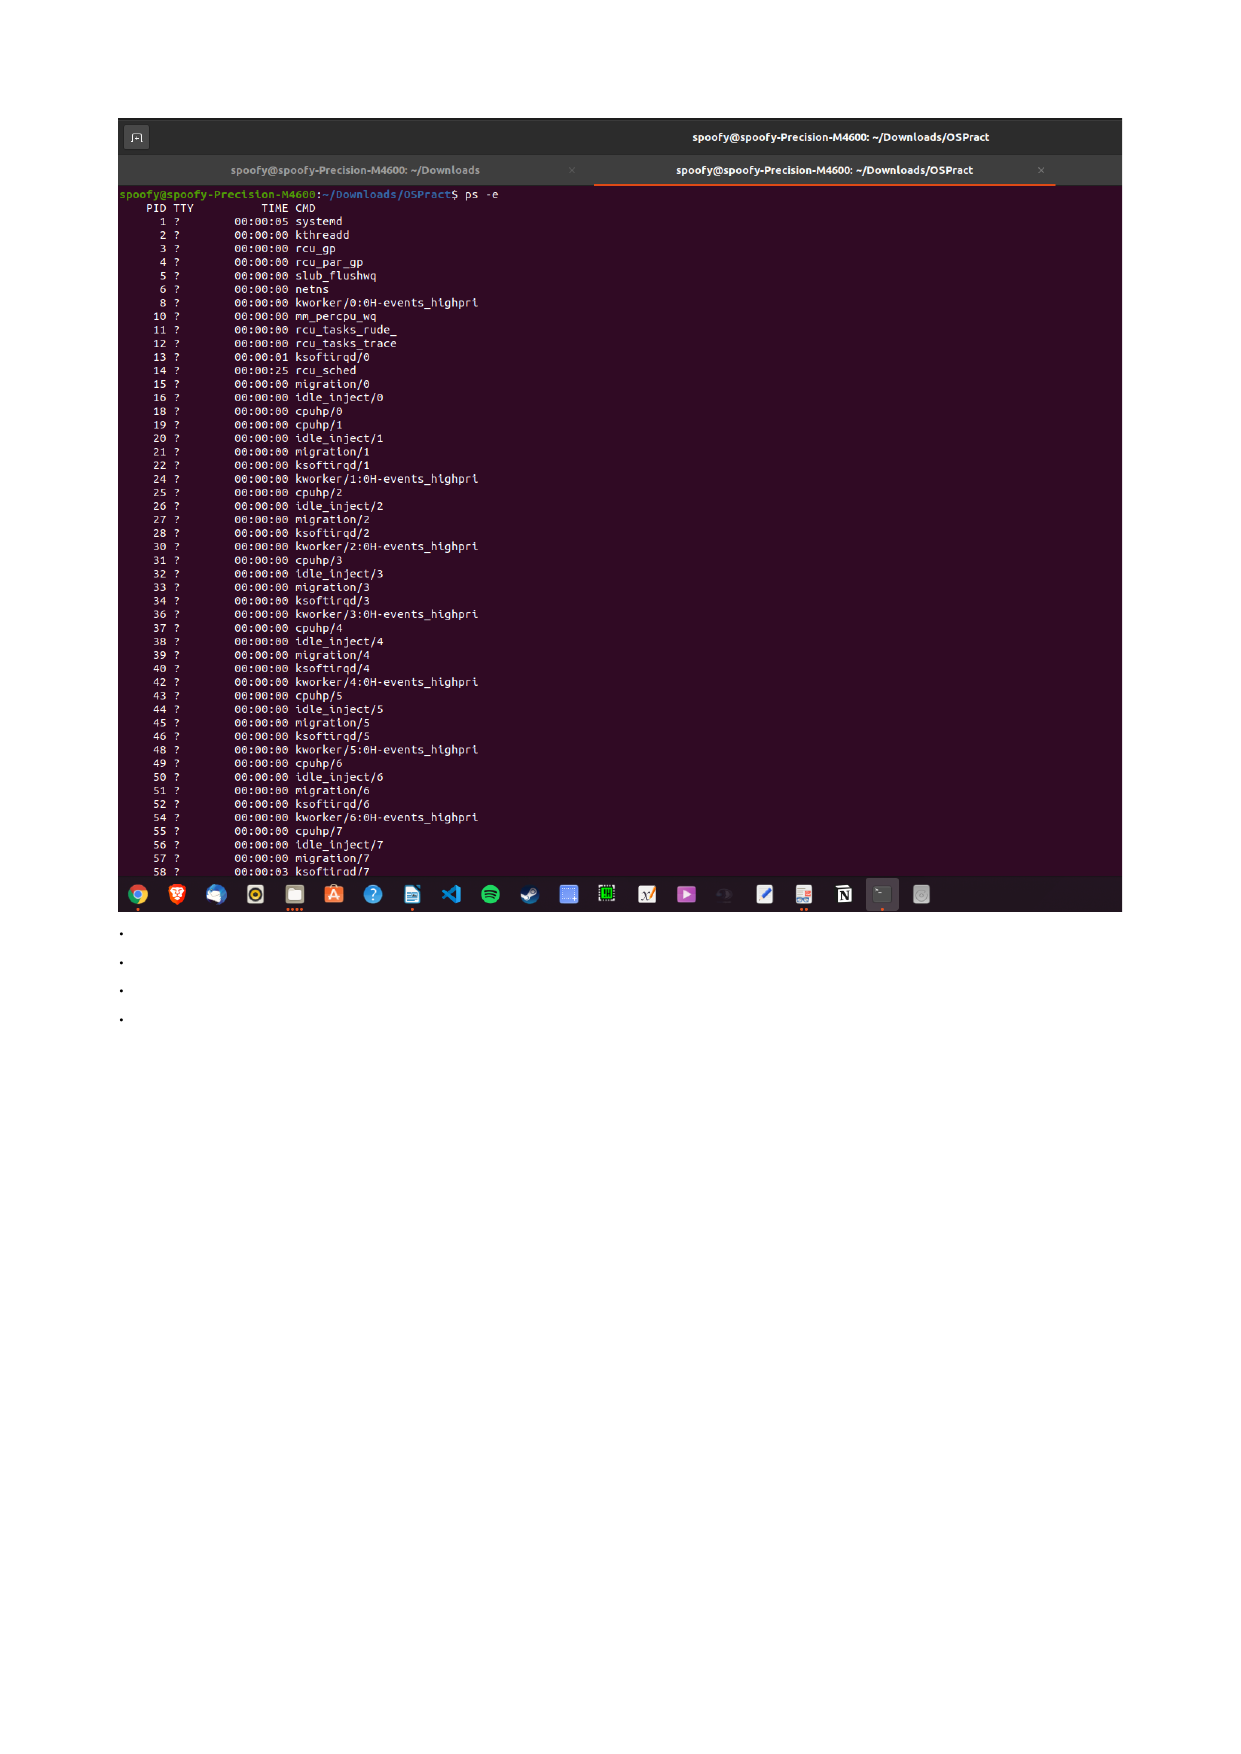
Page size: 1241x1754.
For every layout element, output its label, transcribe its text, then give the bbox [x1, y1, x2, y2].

text . [118, 912, 1122, 941]
text . [118, 941, 1122, 969]
text . [118, 998, 1122, 1027]
text . [118, 969, 1122, 998]
picture [118, 118, 1123, 912]
